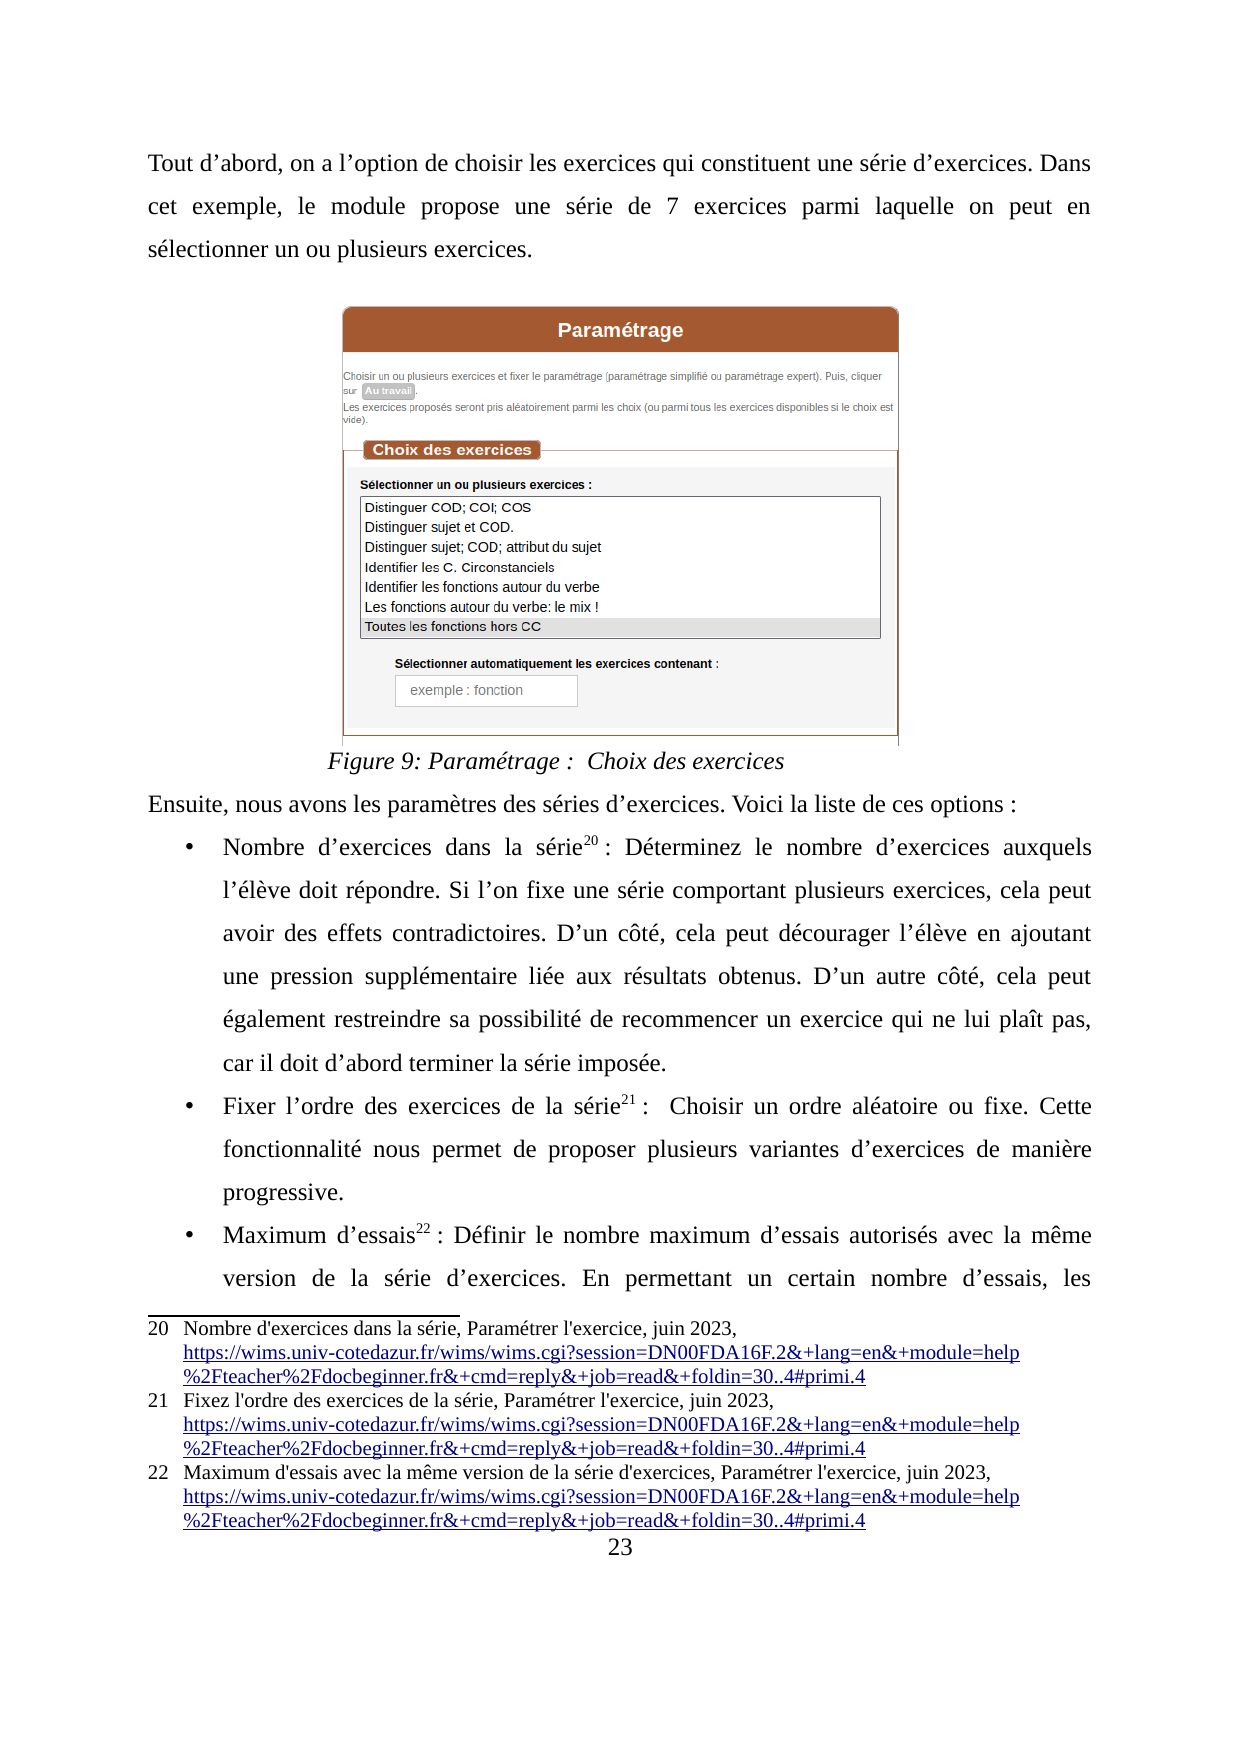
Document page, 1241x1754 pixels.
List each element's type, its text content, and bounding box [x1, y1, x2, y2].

text Figure 9: Paramétrage : Choix des exercices [327, 746, 913, 774]
list Fixez l'ordre des exercices de la série, Paramétrer l'exercice, juin 2023, https://wims.univ-cotedazur.fr/wims/wims.cgi?session=DN00FDA16F.2&+lang=en&+module=help%2Fteacher%2Fdocbeginner.fr&+cmd=reply&+job=read&+foldin=30..4#primi.4 [148, 1388, 1092, 1460]
text Tout d’abord, on a l’option de choisir les exercices qui constituent une série d’exercices. Dans cet exemple, le module propose une série de 7 exercices parmi laquelle on peut en sélectionner un ou plusieurs exercices. [148, 148, 1092, 263]
list Nombre d'exercices dans la série, Paramétrer l'exercice, juin 2023, https://wims.univ-cotedazur.fr/wims/wims.cgi?session=DN00FDA16F.2&+lang=en&+module=help%2Fteacher%2Fdocbeginner.fr&+cmd=reply&+job=read&+foldin=30..4#primi.4 [148, 1316, 1092, 1388]
list Maximum d'essais avec la même version de la série d'exercices, Paramétrer l'exercice, juin 2023, https://wims.univ-cotedazur.fr/wims/wims.cgi?session=DN00FDA16F.2&+lang=en&+module=help%2Fteacher%2Fdocbeginner.fr&+cmd=reply&+job=read&+foldin=30..4#primi.4 [148, 1460, 1092, 1532]
list Nombre d’exercices dans la série : Déterminez le nombre d’exercices auxquels l’élève doit répondre. Si l’on fixe une série comportant plusieurs exercices, cela peut avoir des effets contradictoires. D’un côté, cela peut décourager l’élève en ajoutant une pression supplémentaire liée aux résultats obtenus. D’un autre côté, cela peut également restreindre sa possibilité de recommencer un exercice qui ne lui plaît pas, car il doit d’abord terminer la série imposée. [185, 832, 1092, 1076]
text Ensuite, nous avons les paramètres des séries d’exercices. Voici la liste de ces options : [148, 292, 1092, 818]
list Maximum d’essais : Définir le nombre maximum d’essais autorisés avec la même version de la série d’exercices. En permettant un certain nombre d’essais, les [185, 1220, 1092, 1292]
picture [327, 304, 913, 746]
list Fixer l’ordre des exercices de la série : Choisir un ordre aléatoire ou fixe. Cette fonctionnalité nous permet de proposer plusieurs variantes d’exercices de manière progressive. [185, 1091, 1092, 1206]
